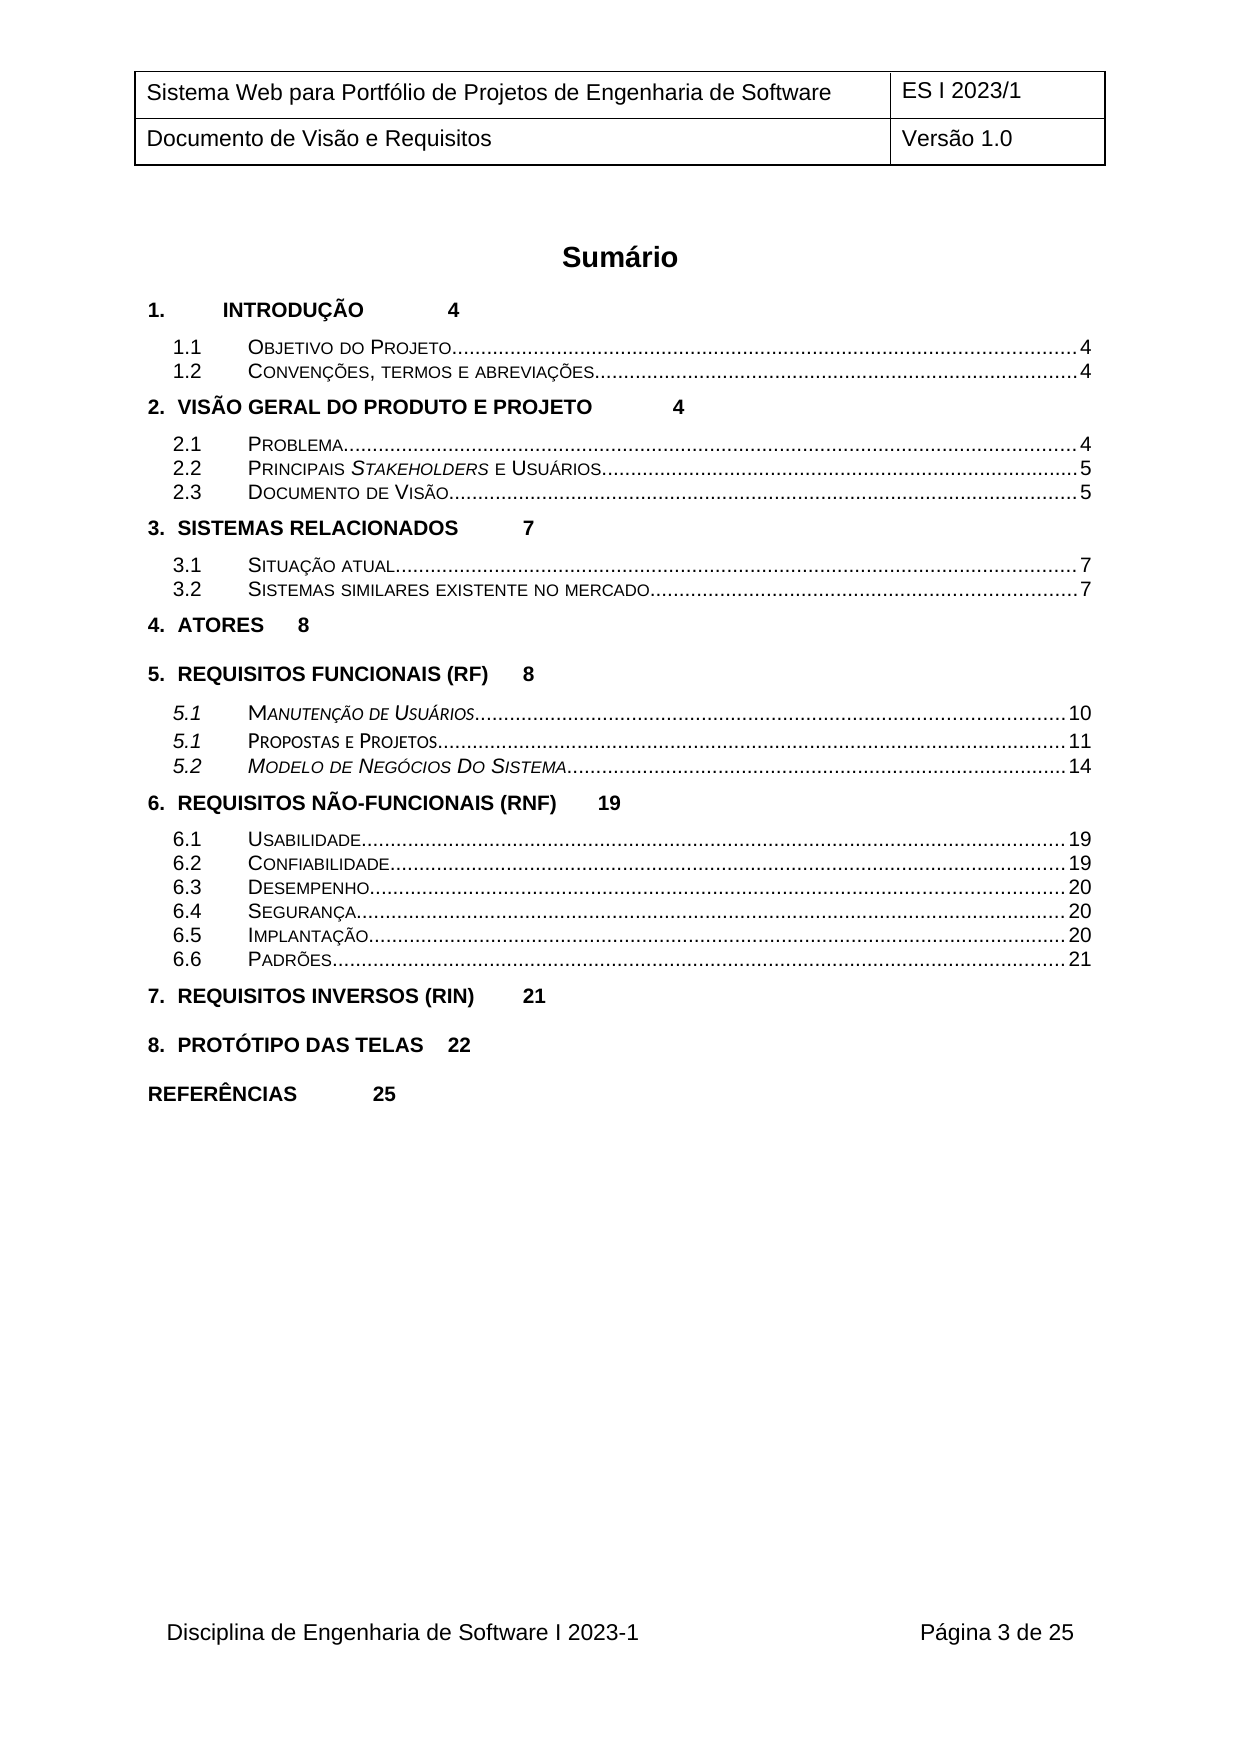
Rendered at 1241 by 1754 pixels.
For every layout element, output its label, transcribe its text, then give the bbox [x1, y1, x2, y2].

text 8. Protótipo das Telas 22 [148, 1032, 1092, 1056]
text 1.2 Convenções, termos e abreviações 4 [173, 359, 1092, 383]
text 3. Sistemas relacionados 7 [148, 516, 1092, 540]
text 5.1 Manutenção de Usuários 10 [173, 698, 1092, 726]
text 6. Requisitos Não-Funcionais (RNF) 19 [148, 791, 1092, 815]
text 3.2 Sistemas similares existente no mercado 7 [173, 576, 1092, 600]
text 3.1 Situação atual 7 [173, 552, 1092, 576]
text 2. Visão Geral do Produto e Projeto 4 [148, 395, 1092, 419]
text 6.4 Segurança 20 [173, 899, 1092, 923]
text 6.3 Desempenho 20 [173, 875, 1092, 899]
text 6.2 Confiabilidade 19 [173, 851, 1092, 875]
text 6.1 Usabilidade 19 [173, 827, 1092, 851]
text 1.1 Objetivo do Projeto 4 [173, 335, 1092, 359]
text 4. Atores 8 [148, 613, 1092, 637]
text 2.3 Documento de Visão 5 [173, 479, 1092, 503]
text 2.1 Problema 4 [173, 432, 1092, 456]
text 6.6 Padrões 21 [173, 947, 1092, 971]
text 5. Requisitos Funcionais (RF) 8 [148, 662, 1092, 686]
text 5.2 Modelo de Negócios Do Sistema 14 [173, 754, 1092, 778]
subtitle Sumário [148, 240, 1092, 273]
text 6.5 Implantação 20 [173, 923, 1092, 947]
text 5.1 Propostas e Projetos 11 [173, 726, 1092, 754]
subtitle 1. Introdução 4 [148, 298, 1092, 322]
text Referências 25 [148, 1081, 1092, 1105]
text 2.2 Principais Stakeholders e Usuários 5 [173, 456, 1092, 479]
text 7. Requisitos Inversos (RIN) 21 [148, 983, 1092, 1007]
